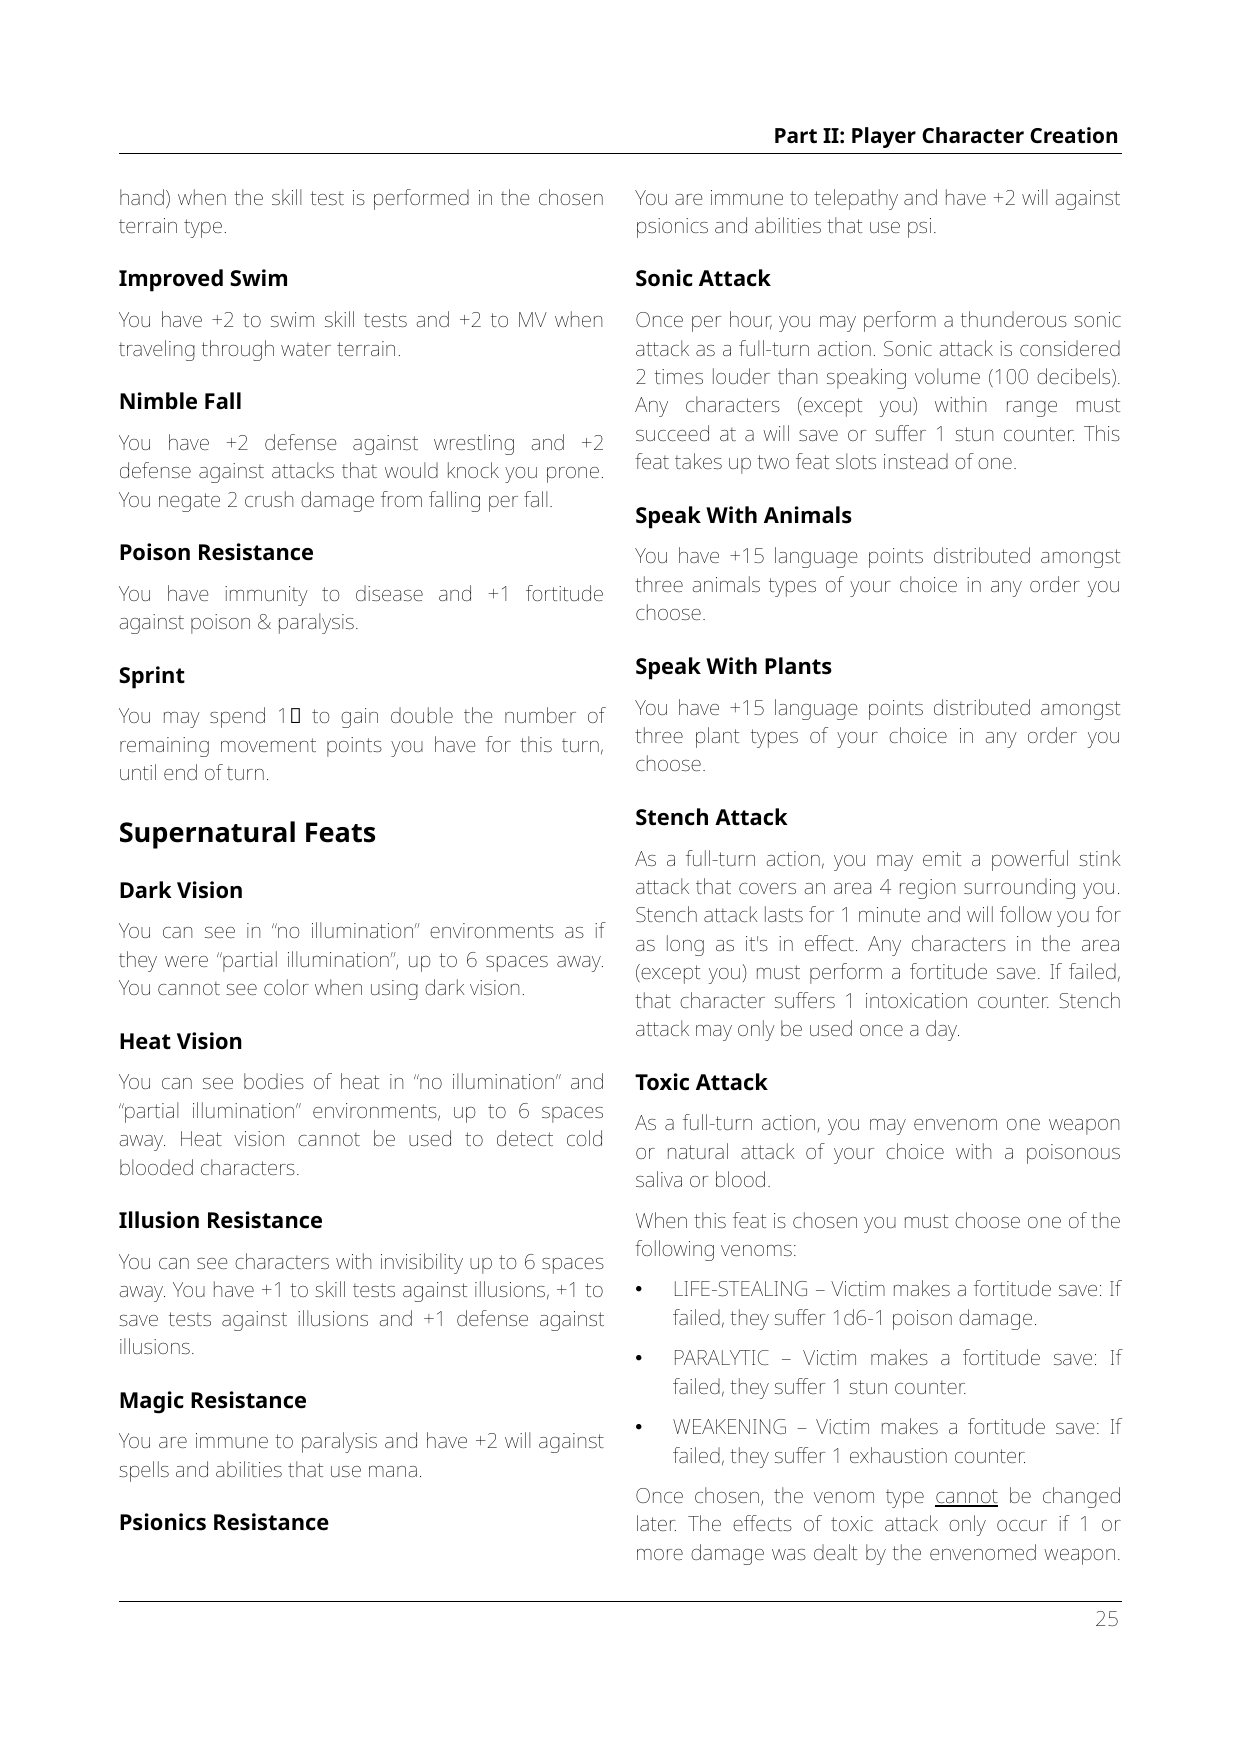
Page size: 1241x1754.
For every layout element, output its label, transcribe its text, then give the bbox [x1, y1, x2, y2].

text Dark Vision [118, 875, 605, 904]
text Sprint [118, 660, 605, 689]
subtitle Supernatural Feats [118, 813, 605, 850]
text You have +15 language points distributed amongst three plant types of your choice in any order you choose. [635, 693, 1122, 778]
text You can see in “no illumination” environments as if they were “partial illumination”, up to 6 spaces away. You cannot see color when using dark vision. [118, 916, 605, 1002]
text Speak With Plants [635, 651, 1122, 681]
text You have +2 defense against wrestling and +2 defense against attacks that would knock you prone. You negate 2 crush damage from falling per fall. [118, 428, 605, 513]
text You can see characters with invisibility up to 6 spaces away. You have +1 to skill tests against illusions, +1 to save tests against illusions and +1 defense against illusions. [118, 1247, 605, 1361]
text You have +15 language points distributed amongst three animals types of your choice in any order you choose. [635, 542, 1122, 627]
text Sonic Attack [635, 263, 1122, 293]
text Speak With Animals [635, 500, 1122, 529]
list LIFE-STEALING – Victim makes a fortitude save: If failed, they suffer 1d6-1 poison damage. [635, 1274, 1122, 1331]
text Improved Swim [118, 263, 605, 293]
text hand) when the skill test is performed in the chosen terrain type. [118, 183, 605, 239]
text You may spend 1 to gain double the number of remaining movement points you have for this turn, until end of turn. [118, 701, 605, 787]
text Psionics Resistance [118, 1507, 605, 1537]
text Poison Resistance [118, 537, 605, 567]
text Once chosen, the venom type cannot be changed later. The effects of toxic attack only occur if 1 or more damage was dealt by the envenomed weapon. [635, 1481, 1122, 1566]
text You are immune to paralysis and have +2 will against spells and abilities that use mana. [118, 1426, 605, 1483]
text You are immune to telepathy and have +2 will against psionics and abilities that use psi. [635, 183, 1122, 239]
text Heat Vision [118, 1026, 605, 1056]
text Once per hour, you may perform a thunderous sonic attack as a full-turn action. Sonic attack is considered 2 times louder than speaking volume (100 decibels). Any characters (except you) within range must succeed at a will save or suffer 1 stun counter. This feat takes up two feat slots instead of one. [635, 305, 1122, 476]
text You have +2 to swim skill tests and +2 to MV when traveling through water terrain. [118, 305, 605, 362]
text As a full-turn action, you may emit a powerful stink attack that covers an area 4 region surrounding you. Stench attack lasts for 1 minute and will follow you for as long as it's in effect. Any characters in the area (except you) must perform a fortitude save. If failed, that character suffers 1 intoxication counter. Stench attack may only be used once a day. [635, 844, 1122, 1043]
text When this feat is chosen you must choose one of the following venoms: [635, 1206, 1122, 1263]
text You can see bodies of heat in “no illumination” and “partial illumination” environments, up to 6 spaces away. Heat vision cannot be used to detect cold blooded characters. [118, 1067, 605, 1181]
text Stench Attack [635, 802, 1122, 832]
list WEAKENING – Victim makes a fortitude save: If failed, they suffer 1 exhaustion counter. [635, 1412, 1122, 1469]
list PARALYTIC – Victim makes a fortitude save: If failed, they suffer 1 stun counter. [635, 1343, 1122, 1400]
text As a full-turn action, you may envenom one weapon or natural attack of your choice with a poisonous saliva or blood. [635, 1108, 1122, 1194]
text Magic Resistance [118, 1385, 605, 1414]
text Toxic Attack [635, 1067, 1122, 1096]
text Illusion Resistance [118, 1205, 605, 1235]
text Nimble Fall [118, 386, 605, 416]
text You have immunity to disease and +1 fortitude against poison & paralysis. [118, 579, 605, 636]
